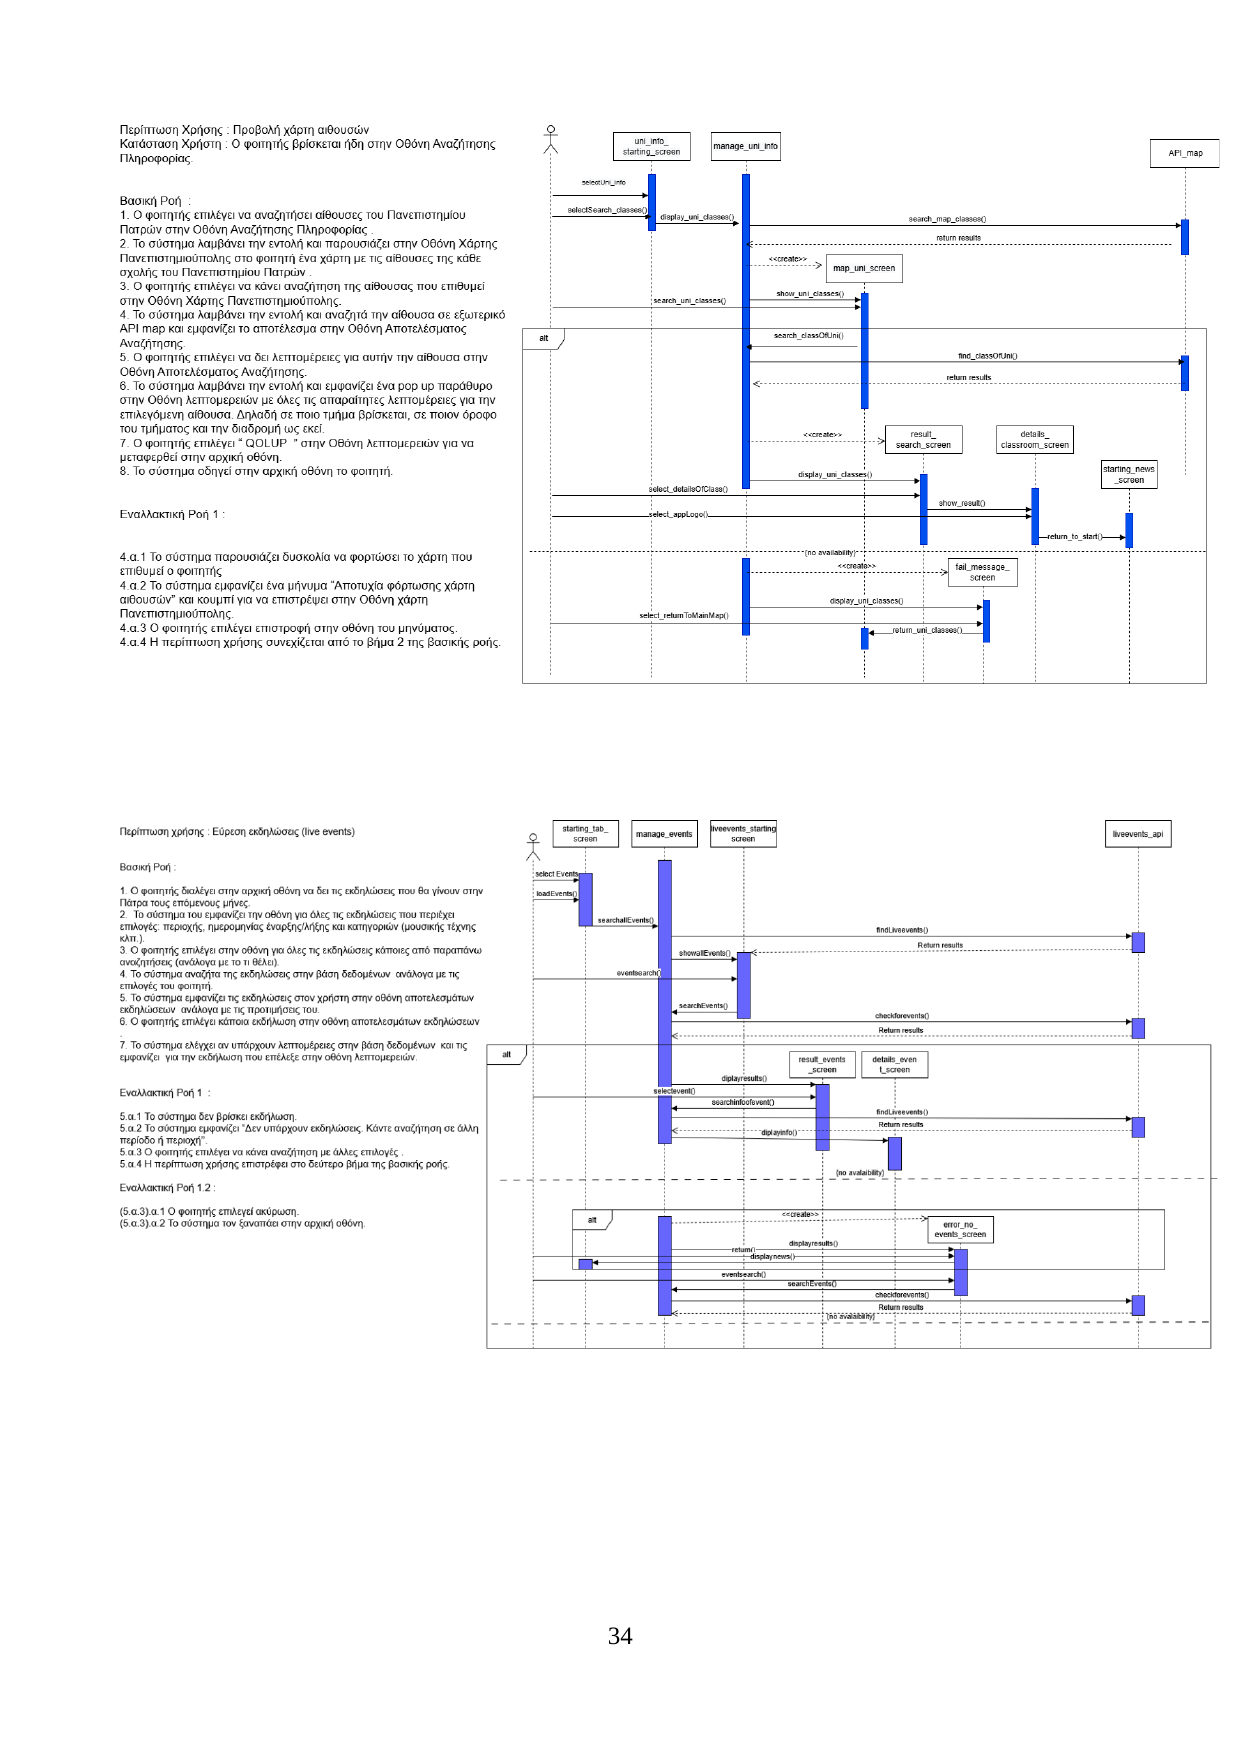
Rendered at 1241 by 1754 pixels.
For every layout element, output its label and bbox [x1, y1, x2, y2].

picture [118, 118, 1220, 684]
picture [118, 820, 1220, 1349]
